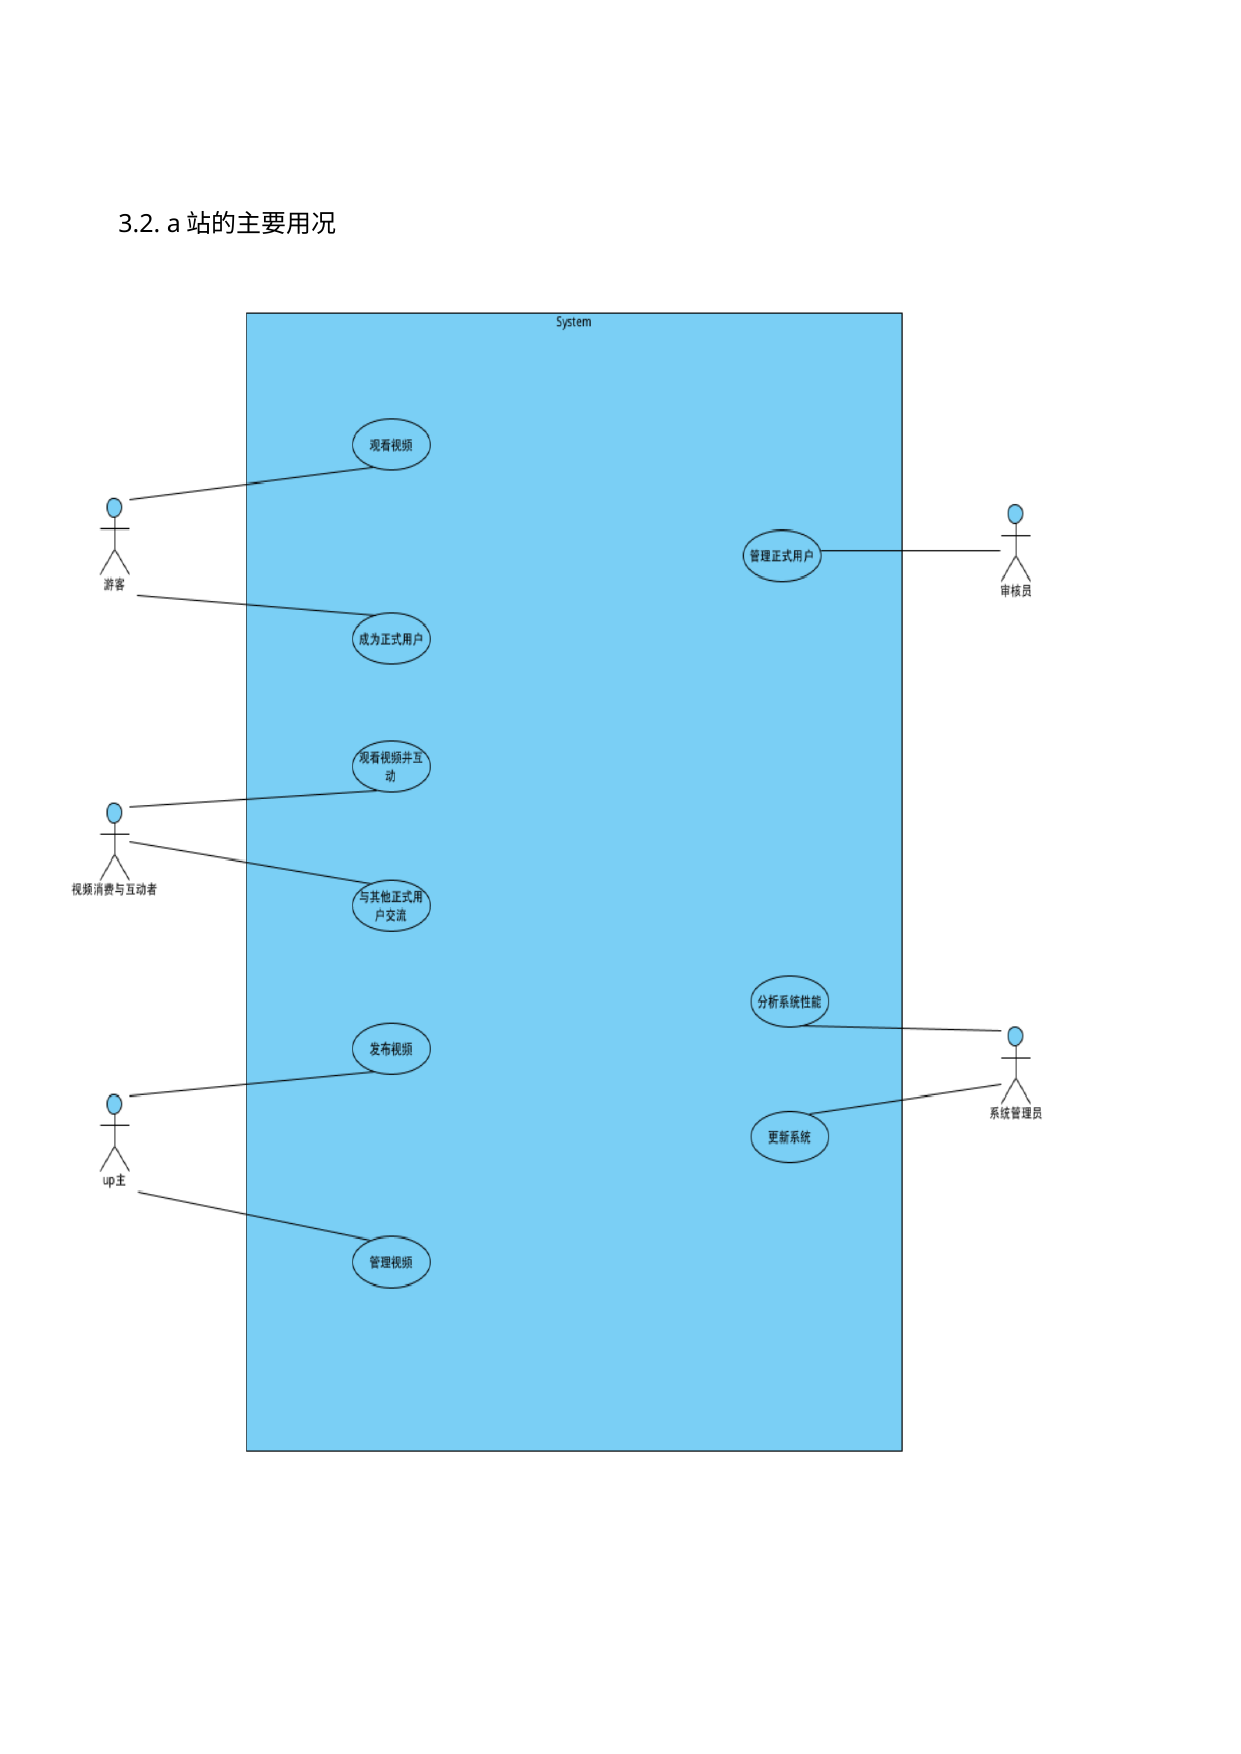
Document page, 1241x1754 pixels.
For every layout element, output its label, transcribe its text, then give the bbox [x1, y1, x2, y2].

picture [59, 296, 1182, 1474]
subtitle a站的主要用况 [118, 204, 1122, 240]
